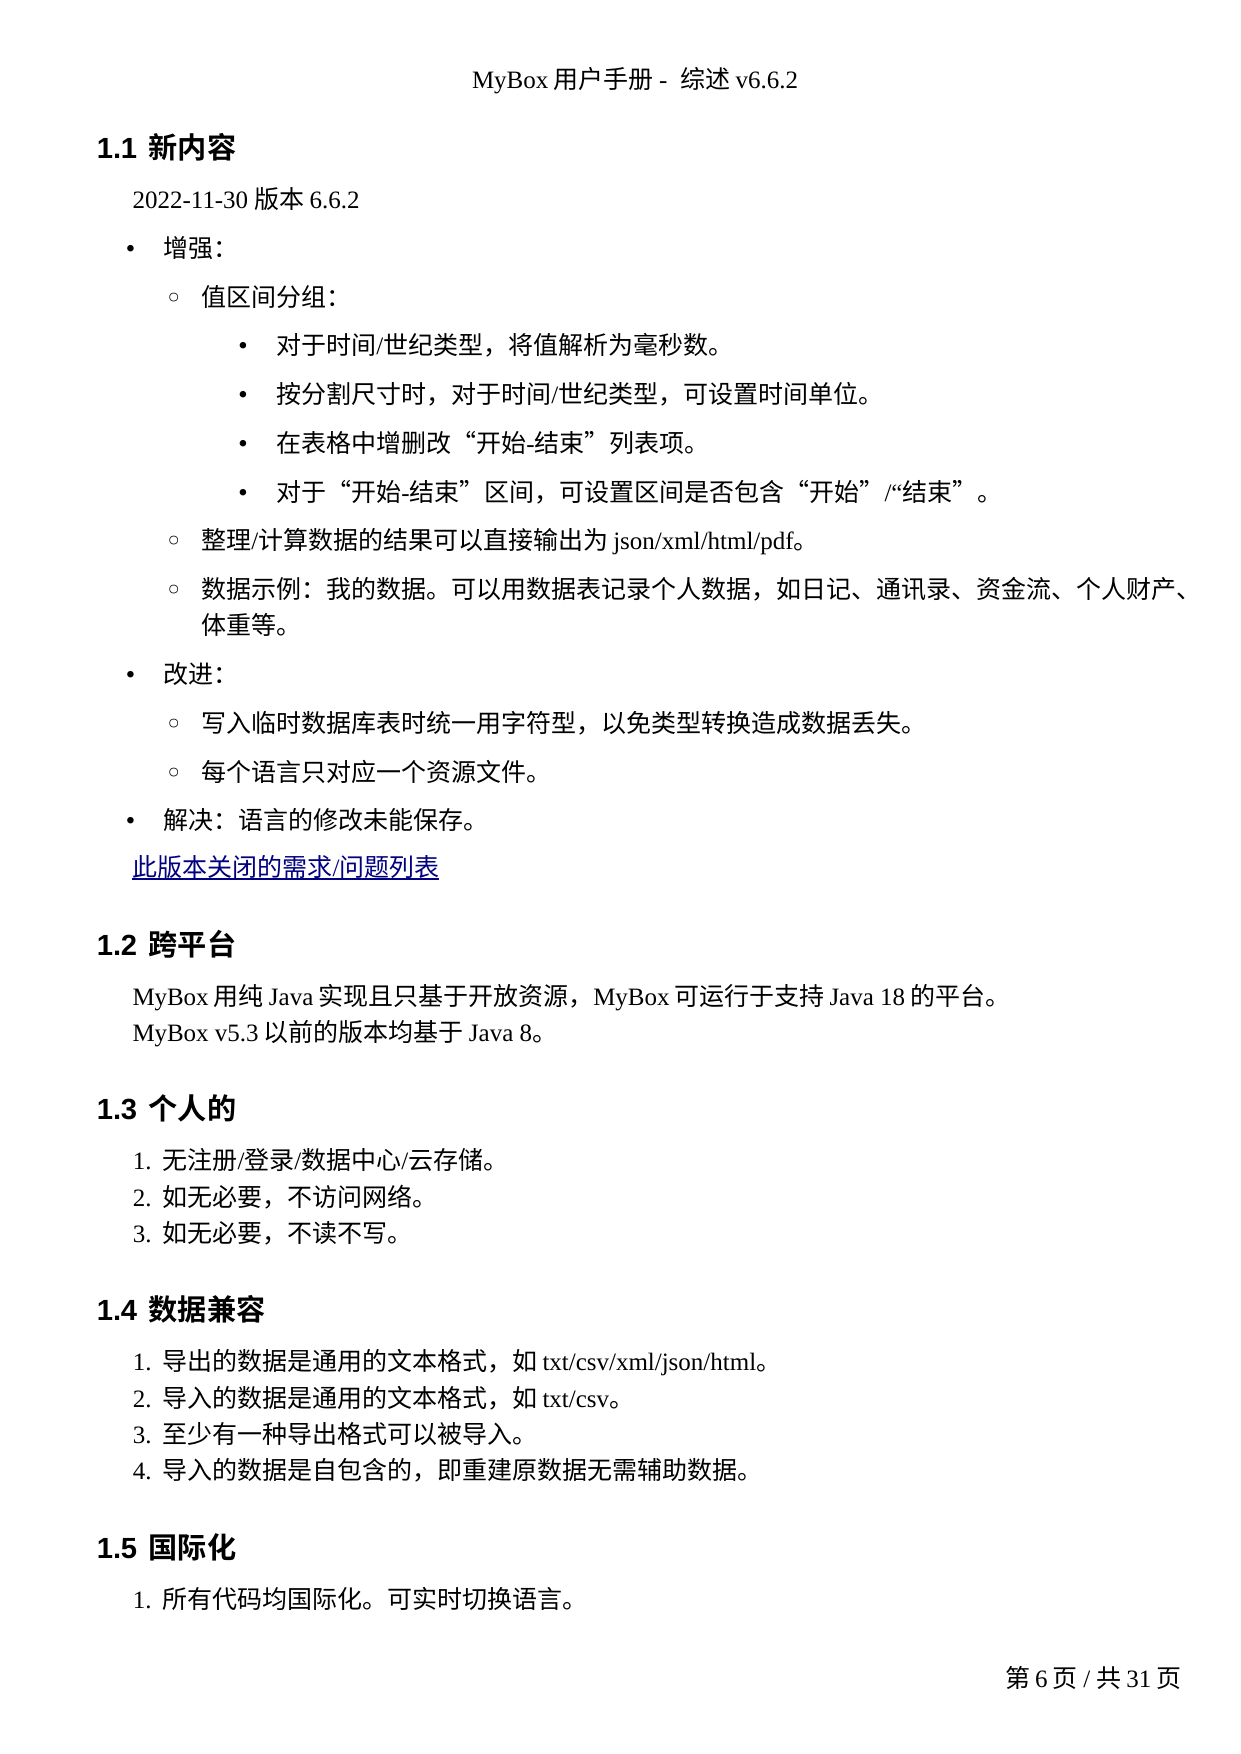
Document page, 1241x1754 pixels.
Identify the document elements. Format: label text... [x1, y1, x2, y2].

list 导出的数据是通用的文本格式，如txt/csv/xml/json/html。 [133, 1342, 1181, 1378]
text 2022-11-30 版本6.6.2 [88, 179, 1181, 216]
list 改进： [126, 654, 1181, 691]
list 按分割尺寸时，对于时间/世纪类型，可设置时间单位。 [238, 374, 1181, 411]
subtitle 国际化 [88, 1524, 1181, 1567]
list 解决：语言的修改未能保存。 [126, 801, 1181, 837]
list 增强： [126, 228, 1181, 264]
list 所有代码均国际化。可实时切换语言。 [133, 1579, 1181, 1615]
subtitle 新内容 [88, 125, 1181, 167]
list 写入临时数据库表时统一用字符型，以免类型转换造成数据丢失。 [163, 703, 1181, 739]
text MyBox用纯Java实现且只基于开放资源，MyBox可运行于支持Java 18的平台。 MyBox v5.3以前的版本均基于Java 8。 [88, 976, 1181, 1048]
list 对于“开始-结束”区间，可设置区间是否包含“开始”/“结束”。 [238, 472, 1181, 508]
list 整理/计算数据的结果可以直接输出为json/xml/html/pdf。 [163, 521, 1181, 557]
list 对于时间/世纪类型，将值解析为毫秒数。 [238, 326, 1181, 362]
subtitle 数据兼容 [88, 1287, 1181, 1329]
text 此版本关闭的需求/问题列表 [88, 849, 1181, 884]
list 无注册/登录/数据中心/云存储。 [133, 1141, 1181, 1177]
list 导入的数据是自包含的，即重建原数据无需辅助数据。 [133, 1451, 1181, 1487]
list 在表格中增删改“开始-结束”列表项。 [238, 423, 1181, 459]
list 如无必要，不访问网络。 [133, 1177, 1181, 1213]
list 每个语言只对应一个资源文件。 [163, 752, 1181, 788]
list 至少有一种导出格式可以被导入。 [133, 1414, 1181, 1451]
subtitle 个人的 [88, 1086, 1181, 1128]
subtitle 跨平台 [88, 921, 1181, 963]
list 导入的数据是通用的文本格式，如txt/csv。 [133, 1378, 1181, 1414]
list 如无必要，不读不写。 [133, 1213, 1181, 1249]
list 值区间分组： [163, 277, 1181, 313]
list 数据示例：我的数据。可以用数据表记录个人数据，如日记、通讯录、资金流、个人财产、体重等。 [163, 569, 1181, 642]
